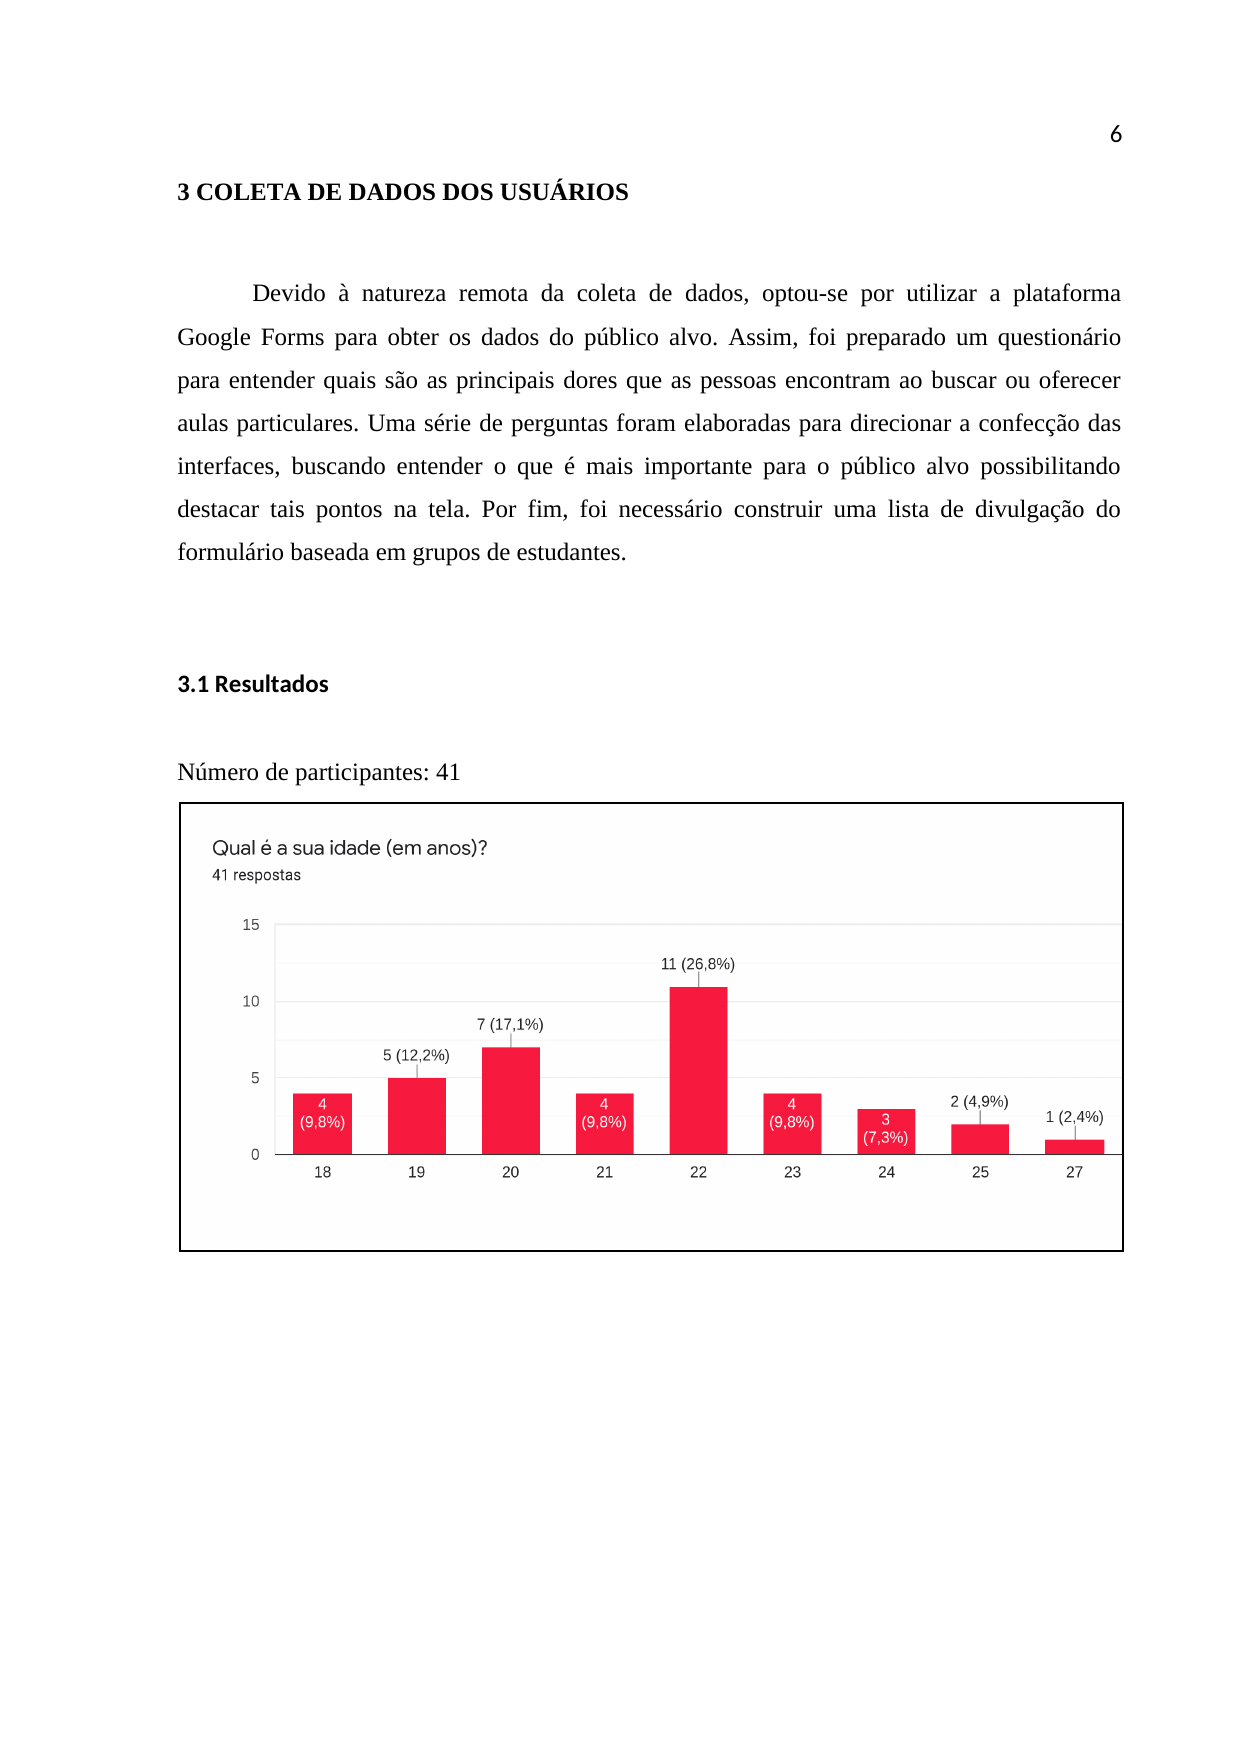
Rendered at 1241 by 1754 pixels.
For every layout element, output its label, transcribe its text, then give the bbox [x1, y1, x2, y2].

picture [181, 804, 1122, 1250]
text Devido à natureza remota da coleta de dados, optou-se por utilizar a plataforma Google Forms para obter os dados do público alvo. Assim, foi preparado um questionário para entender quais são as principais dores que as pessoas encontram ao buscar ou oferecer aulas particulares. Uma série de perguntas foram elaboradas para direcionar a confecção das interfaces, buscando entender o que é mais importante para o público alvo possibilitando destacar tais pontos na tela. Por fim, foi necessário construir uma lista de divulgação do formulário baseada em grupos de estudantes. [177, 278, 1122, 566]
subtitle 3.1 Resultados [177, 668, 1122, 698]
text Número de participantes: 41 [177, 757, 1122, 786]
subtitle 3 COLETA DE DADOS DOS USUÁRIOS [177, 177, 1122, 206]
